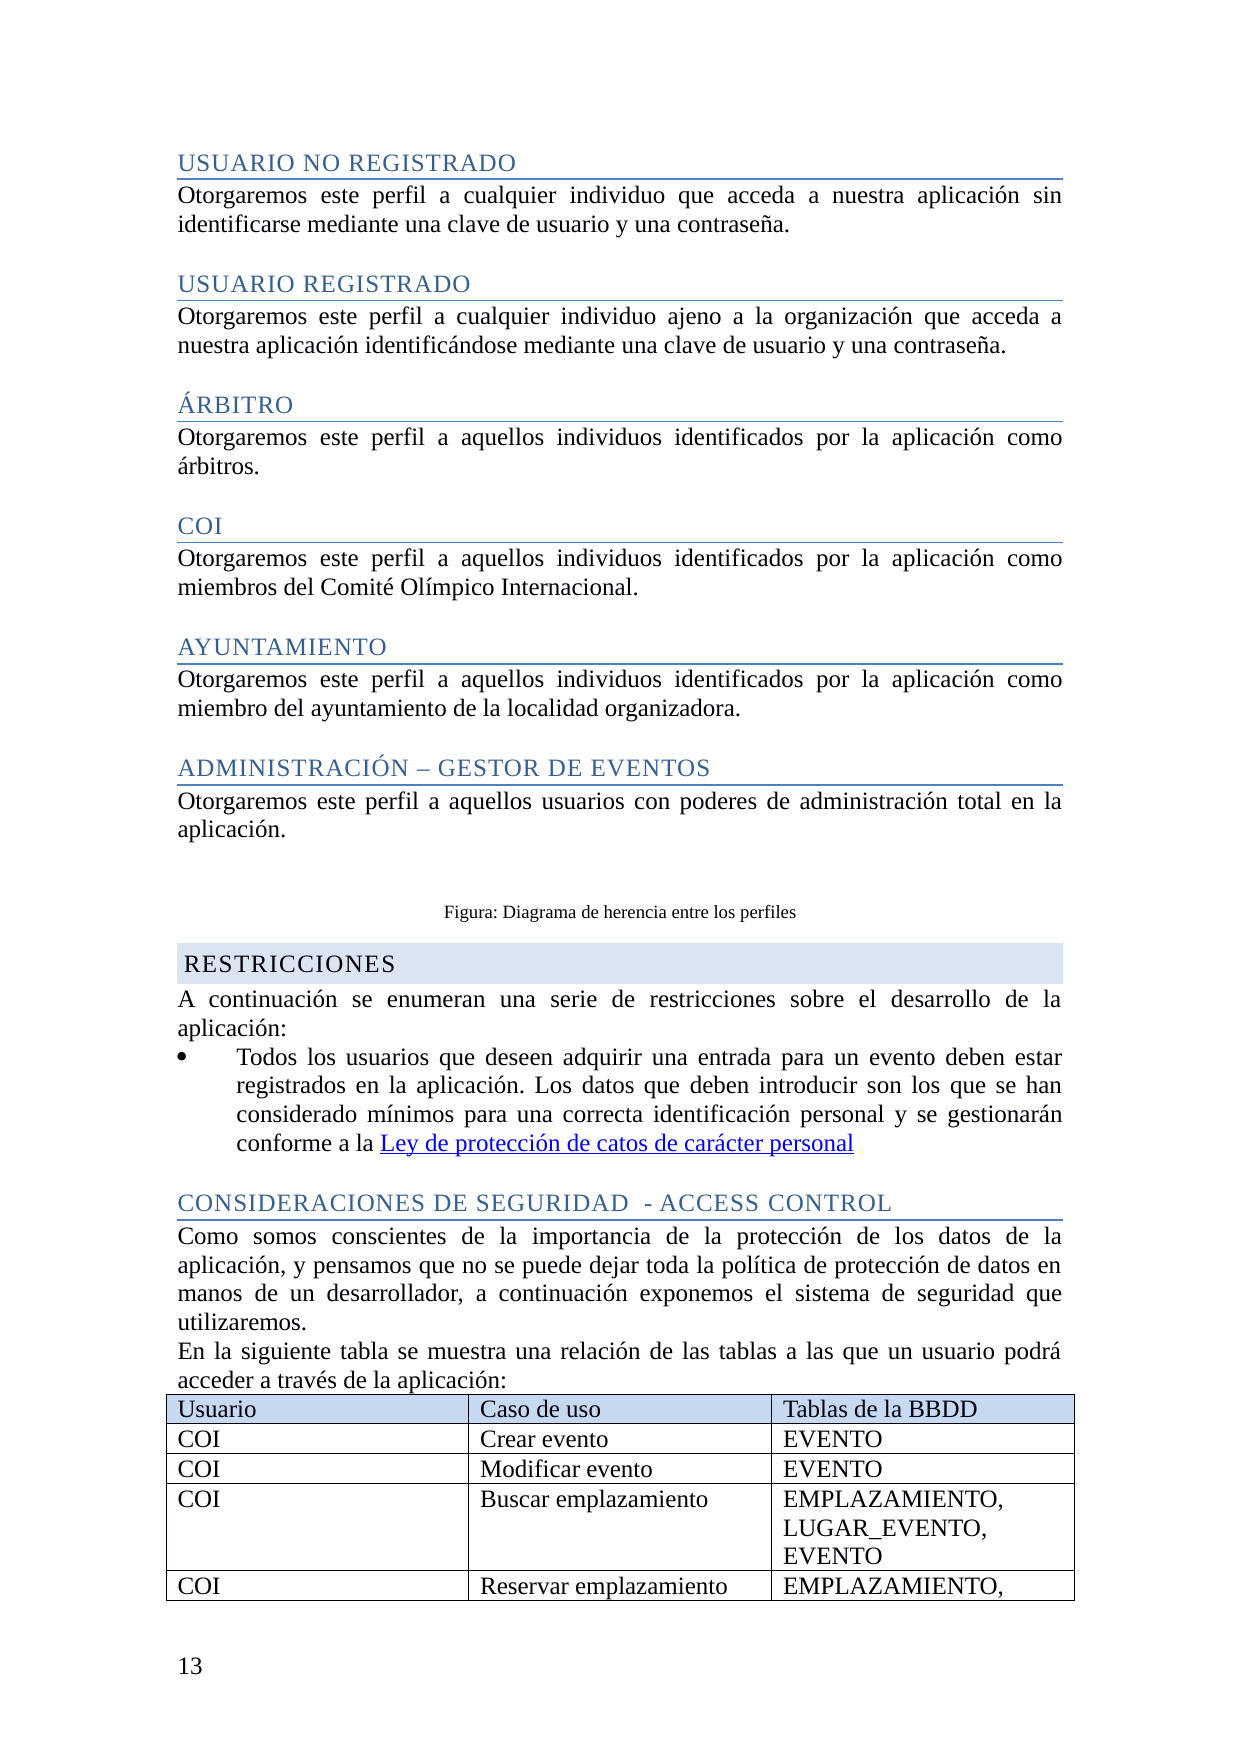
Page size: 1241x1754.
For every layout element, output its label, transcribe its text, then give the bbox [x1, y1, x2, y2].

table_cell Crear evento [469, 1424, 771, 1453]
subtitle Restricciones [184, 949, 1057, 978]
table_cell Buscar emplazamiento [469, 1484, 771, 1570]
subtitle AYUNTAMIENTO [177, 632, 1063, 663]
text Otorgaremos este perfil a aquellos usuarios con poderes de administración total en la aplicación. [177, 786, 1063, 843]
text Otorgaremos este perfil a aquellos individuos identificados por la aplicación como miembro del ayuntamiento de la localidad organizadora. [177, 665, 1063, 722]
text Otorgaremos este perfil a cualquier individuo que acceda a nuestra aplicación sin identificarse mediante una clave de usuario y una contraseña. [177, 180, 1063, 237]
table_header Tablas de la BBDD [772, 1395, 1074, 1423]
text Otorgaremos este perfil a cualquier individuo ajeno a la organización que acceda a nuestra aplicación identificándose mediante una clave de usuario y una contraseña. [177, 301, 1063, 359]
subtitle ADMINISTRACIÓN – GESTOR DE EVENTOS [177, 753, 1063, 784]
subtitle ÁRBITRO [177, 390, 1063, 421]
subtitle USUARIO NO REGISTRADO [177, 148, 1063, 178]
subtitle COI [177, 511, 1063, 542]
text Otorgaremos este perfil a aquellos individuos identificados por la aplicación como árbitros. [177, 422, 1063, 480]
table_cell EVENTO [772, 1424, 1074, 1453]
table_cell Reservar emplazamiento [469, 1571, 771, 1600]
table_cell Modificar evento [469, 1454, 771, 1483]
table_cell EVENTO [772, 1454, 1074, 1483]
list Todos los usuarios que deseen adquirir una entrada para un evento deben estar registrados en la aplicación. Los datos que deben introducir son los que se han considerado mínimos para una correcta identificación personal y se gestionarán conforme a la Ley de protección de catos de carácter personal [177, 1042, 1063, 1157]
table_cell COI [167, 1484, 468, 1570]
text Como somos conscientes de la importancia de la protección de los datos de la aplicación, y pensamos que no se puede dejar toda la política de protección de datos en manos de un desarrollador, a continuación exponemos el sistema de seguridad que utilizaremos. [177, 1221, 1063, 1336]
table_cell EMPLAZAMIENTO, [772, 1571, 1074, 1600]
table_cell COI [167, 1424, 468, 1453]
subtitle Consideraciones de seguridad - Access control [177, 1188, 1063, 1219]
text A continuación se enumeran una serie de restricciones sobre el desarrollo de la aplicación: [177, 984, 1063, 1042]
table_cell EMPLAZAMIENTO, LUGAR_EVENTO, EVENTO [772, 1484, 1074, 1570]
subtitle USUARIO REGISTRADO [177, 269, 1063, 300]
table_header Usuario [167, 1395, 468, 1423]
table_cell COI [167, 1454, 468, 1483]
text Figura: Diagrama de herencia entre los perfiles [177, 901, 1063, 922]
table_cell COI [167, 1571, 468, 1600]
text Otorgaremos este perfil a aquellos individuos identificados por la aplicación como miembros del Comité Olímpico Internacional. [177, 543, 1063, 601]
table_header Caso de uso [469, 1395, 771, 1423]
text En la siguiente tabla se muestra una relación de las tablas a las que un usuario podrá acceder a través de la aplicación: [177, 1336, 1063, 1393]
